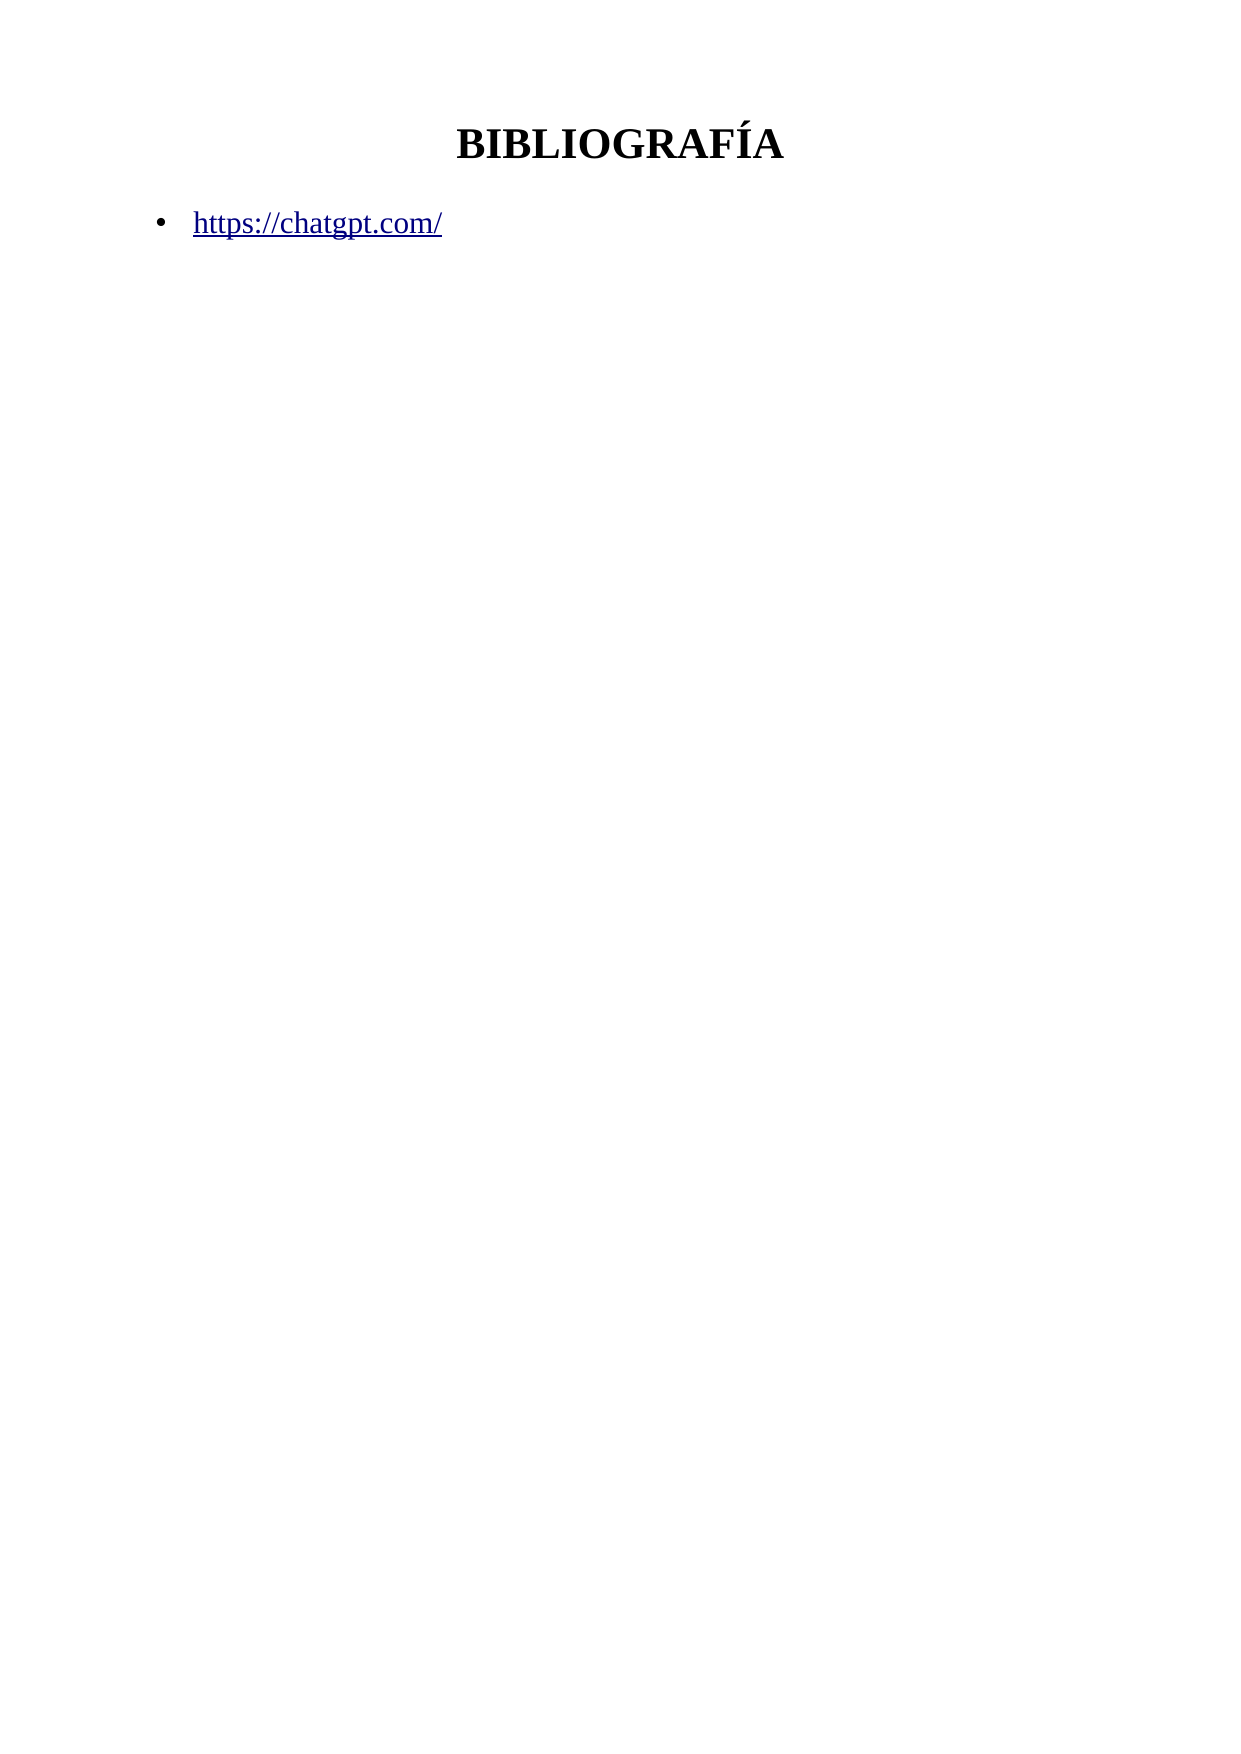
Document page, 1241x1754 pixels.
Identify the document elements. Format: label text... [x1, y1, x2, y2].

list https://chatgpt.com/ [156, 204, 1122, 240]
text BIBLIOGRAFÍA [118, 118, 1122, 168]
